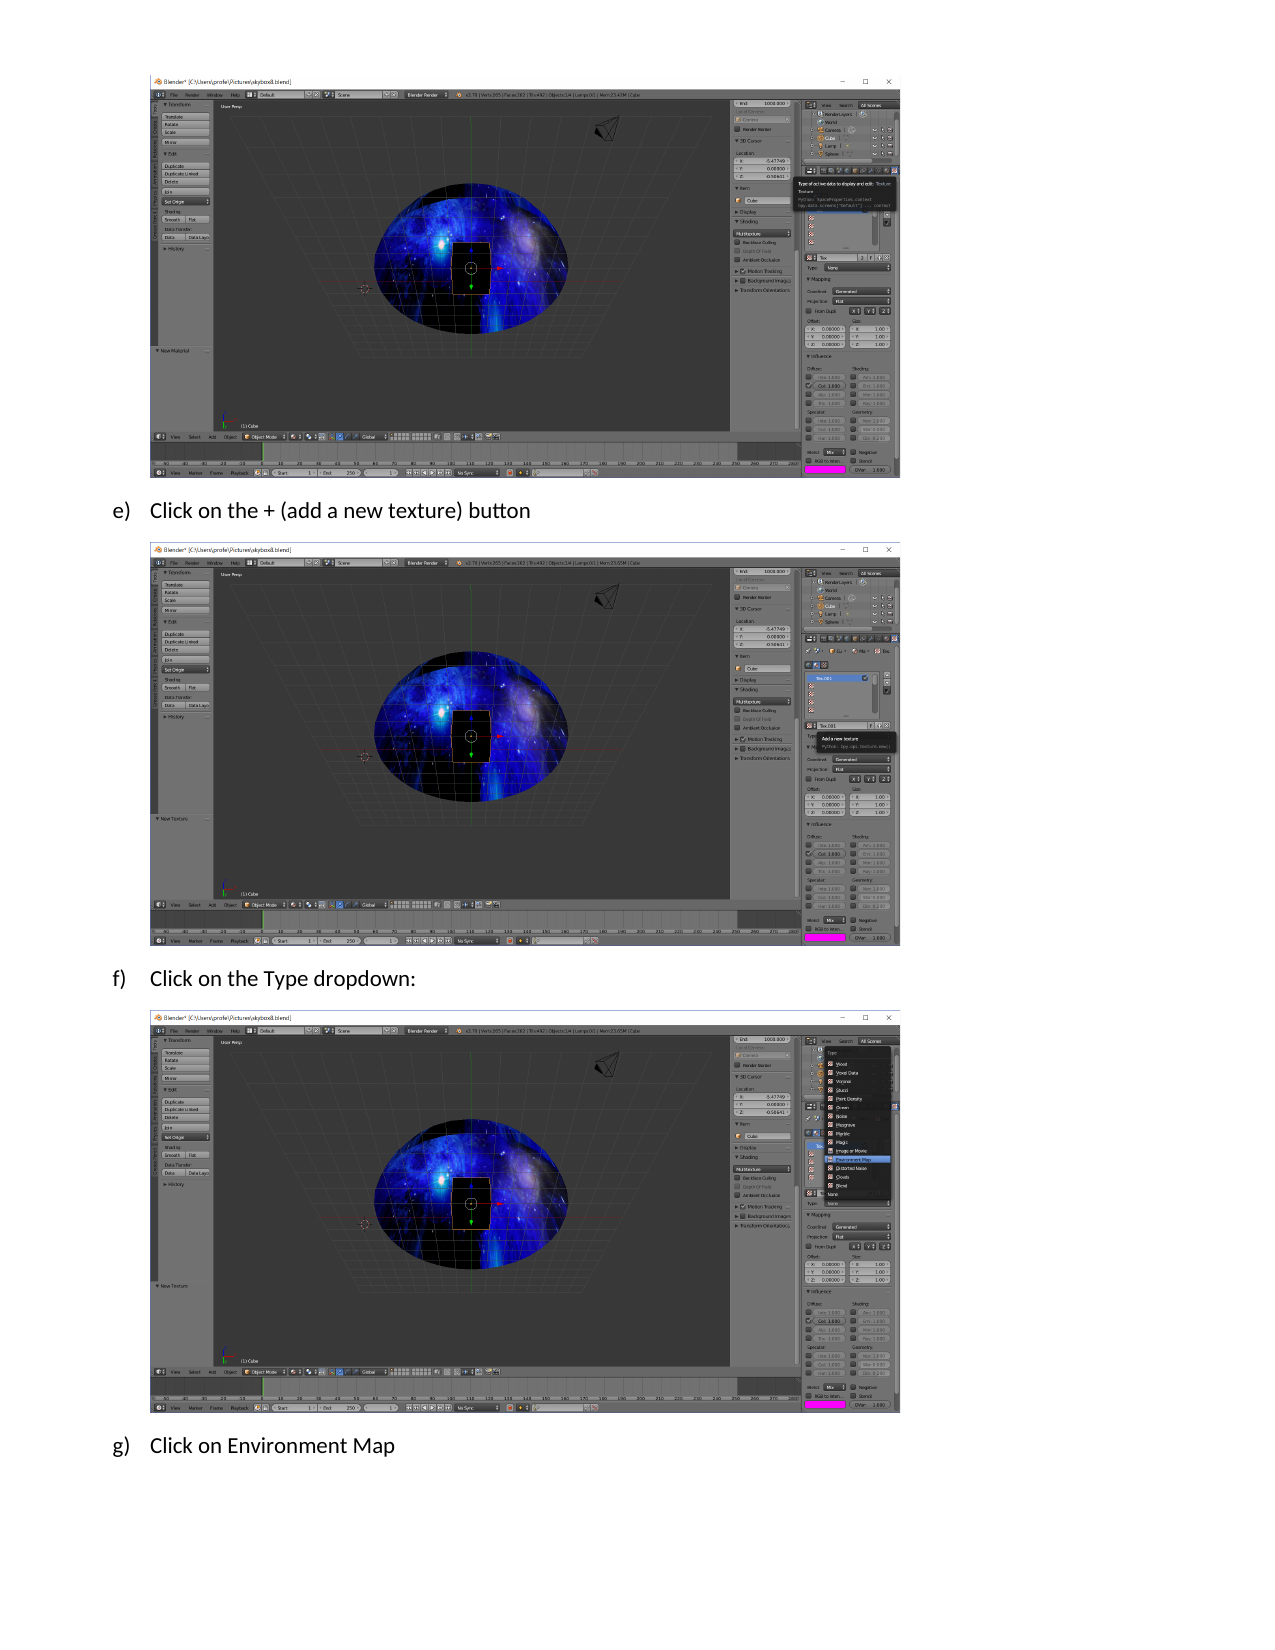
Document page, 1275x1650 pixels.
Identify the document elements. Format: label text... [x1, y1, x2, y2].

list Click on the + (add a new texture) button [112, 496, 1200, 524]
list Click on Environment Map [112, 1432, 1200, 1459]
list Click on the Type dropdown: [112, 964, 1200, 992]
